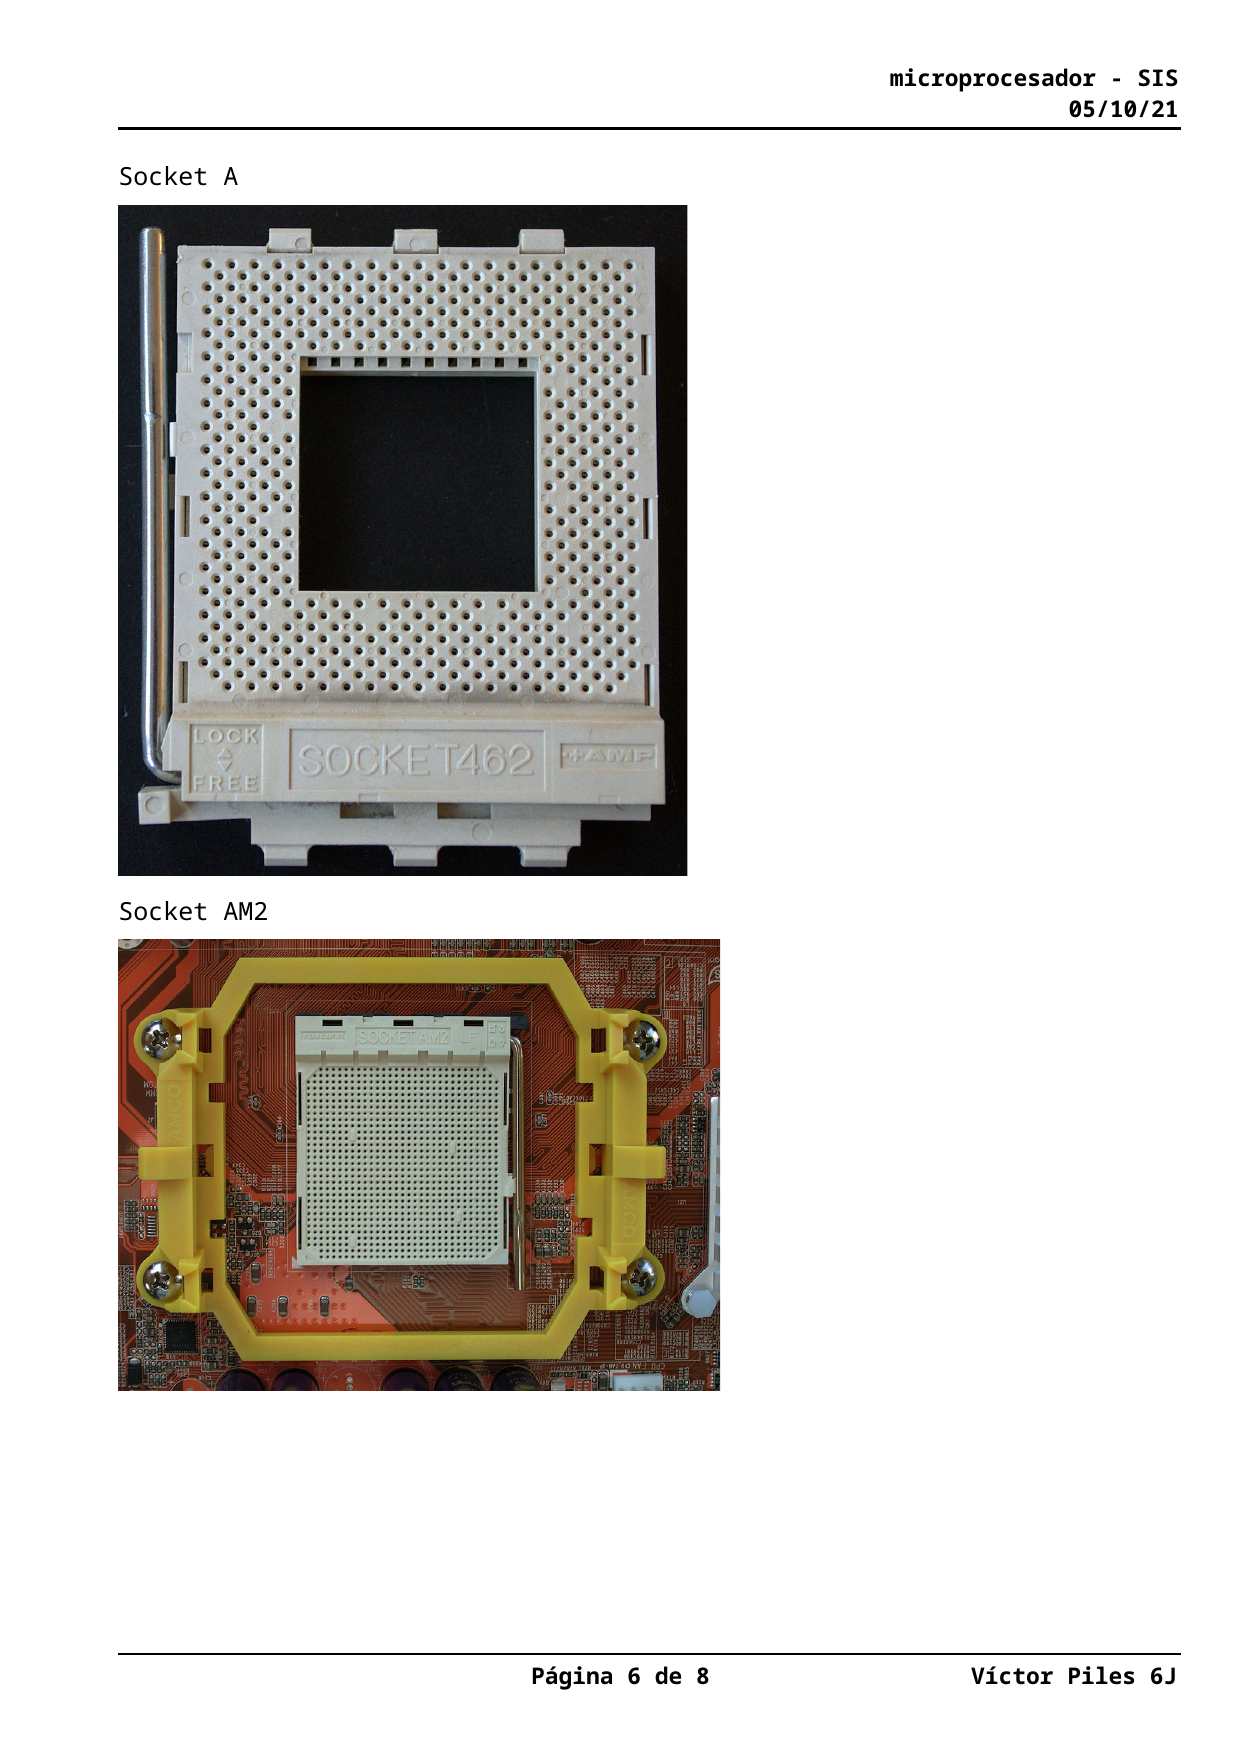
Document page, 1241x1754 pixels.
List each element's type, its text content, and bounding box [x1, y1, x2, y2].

text Socket AM2 [118, 894, 1181, 928]
picture [118, 939, 721, 1391]
picture [118, 205, 688, 876]
text Socket A [118, 159, 1181, 193]
